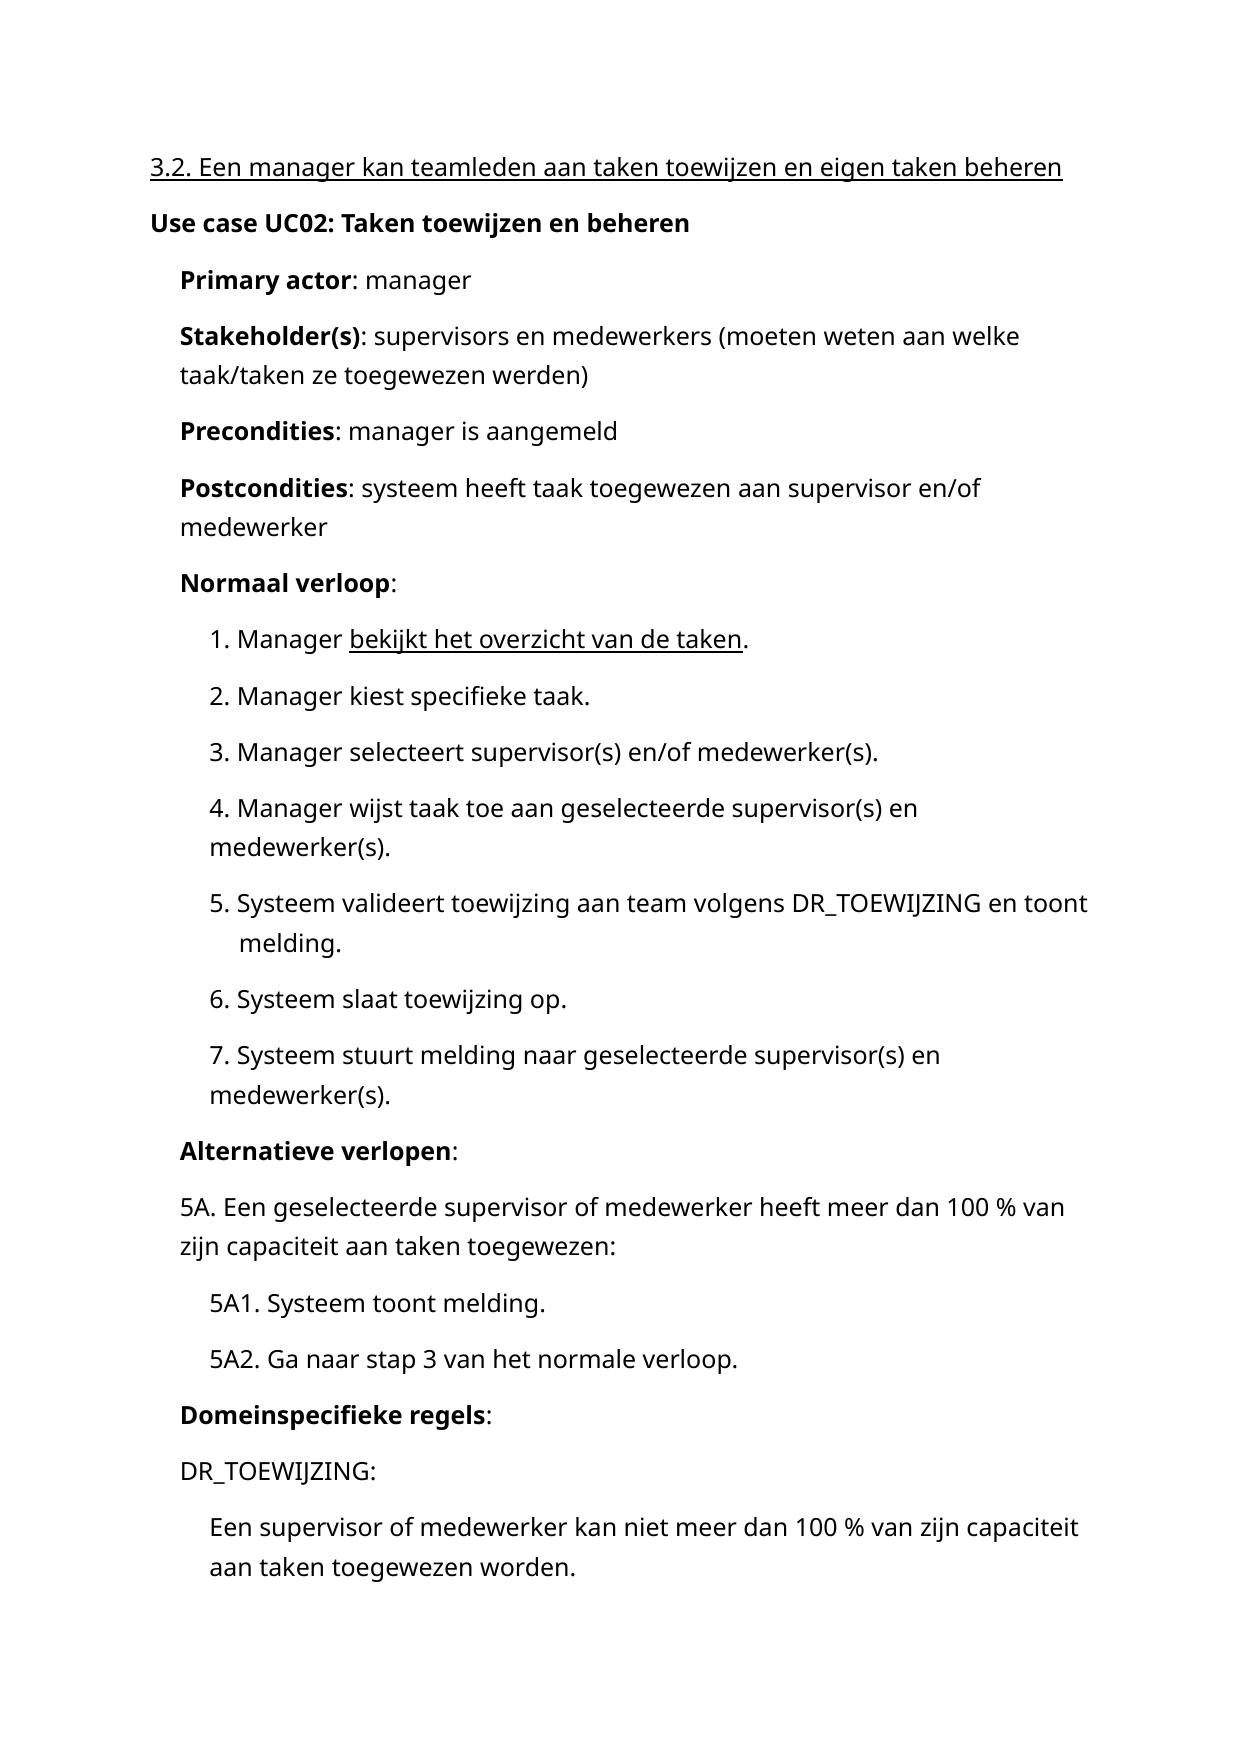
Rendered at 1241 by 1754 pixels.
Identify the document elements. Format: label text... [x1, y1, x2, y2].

text Alternatieve verlopen: [179, 1133, 1090, 1167]
text 5A2. Ga naar stap 3 van het normale verloop. [209, 1341, 1090, 1375]
text DR_TOEWIJZING: [179, 1454, 1090, 1488]
text Postcondities: systeem heeft taak toegewezen aan supervisor en/of medewerker [179, 470, 1090, 544]
text Een supervisor of medewerker kan niet meer dan 100 % van zijn capaciteit aan taken toegewezen worden. [209, 1510, 1090, 1583]
text 3.2. Een manager kan teamleden aan taken toewijzen en eigen taken beheren [150, 150, 1090, 184]
text 4. Manager wijst taak toe aan geselecteerde supervisor(s) en medewerker(s). [209, 790, 1090, 864]
text 5. Systeem valideert toewijzing aan team volgens DR_TOEWIJZING en toont melding. [209, 886, 1090, 959]
text 5A. Een geselecteerde supervisor of medewerker heeft meer dan 100 % van zijn capaciteit aan taken toegewezen: [179, 1189, 1090, 1263]
text 1. Manager bekijkt het overzicht van de taken. [209, 622, 1090, 656]
text Use case UC02: Taken toewijzen en beheren [150, 206, 1090, 240]
text Primary actor: manager [179, 262, 1090, 296]
text 5A1. Systeem toont melding. [209, 1285, 1090, 1319]
text 3. Manager selecteert supervisor(s) en/of medewerker(s). [209, 734, 1090, 768]
text Normaal verloop: [179, 566, 1090, 600]
text Domeinspecifieke regels: [179, 1397, 1090, 1432]
text 2. Manager kiest specifieke taak. [209, 678, 1090, 712]
text 6. Systeem slaat toewijzing op. [209, 982, 1090, 1016]
text 7. Systeem stuurt melding naar geselecteerde supervisor(s) en medewerker(s). [209, 1038, 1090, 1111]
text Stakeholder(s): supervisors en medewerkers (moeten weten aan welke taak/taken ze toegewezen werden) [179, 318, 1090, 392]
text Precondities: manager is aangemeld [179, 414, 1090, 448]
